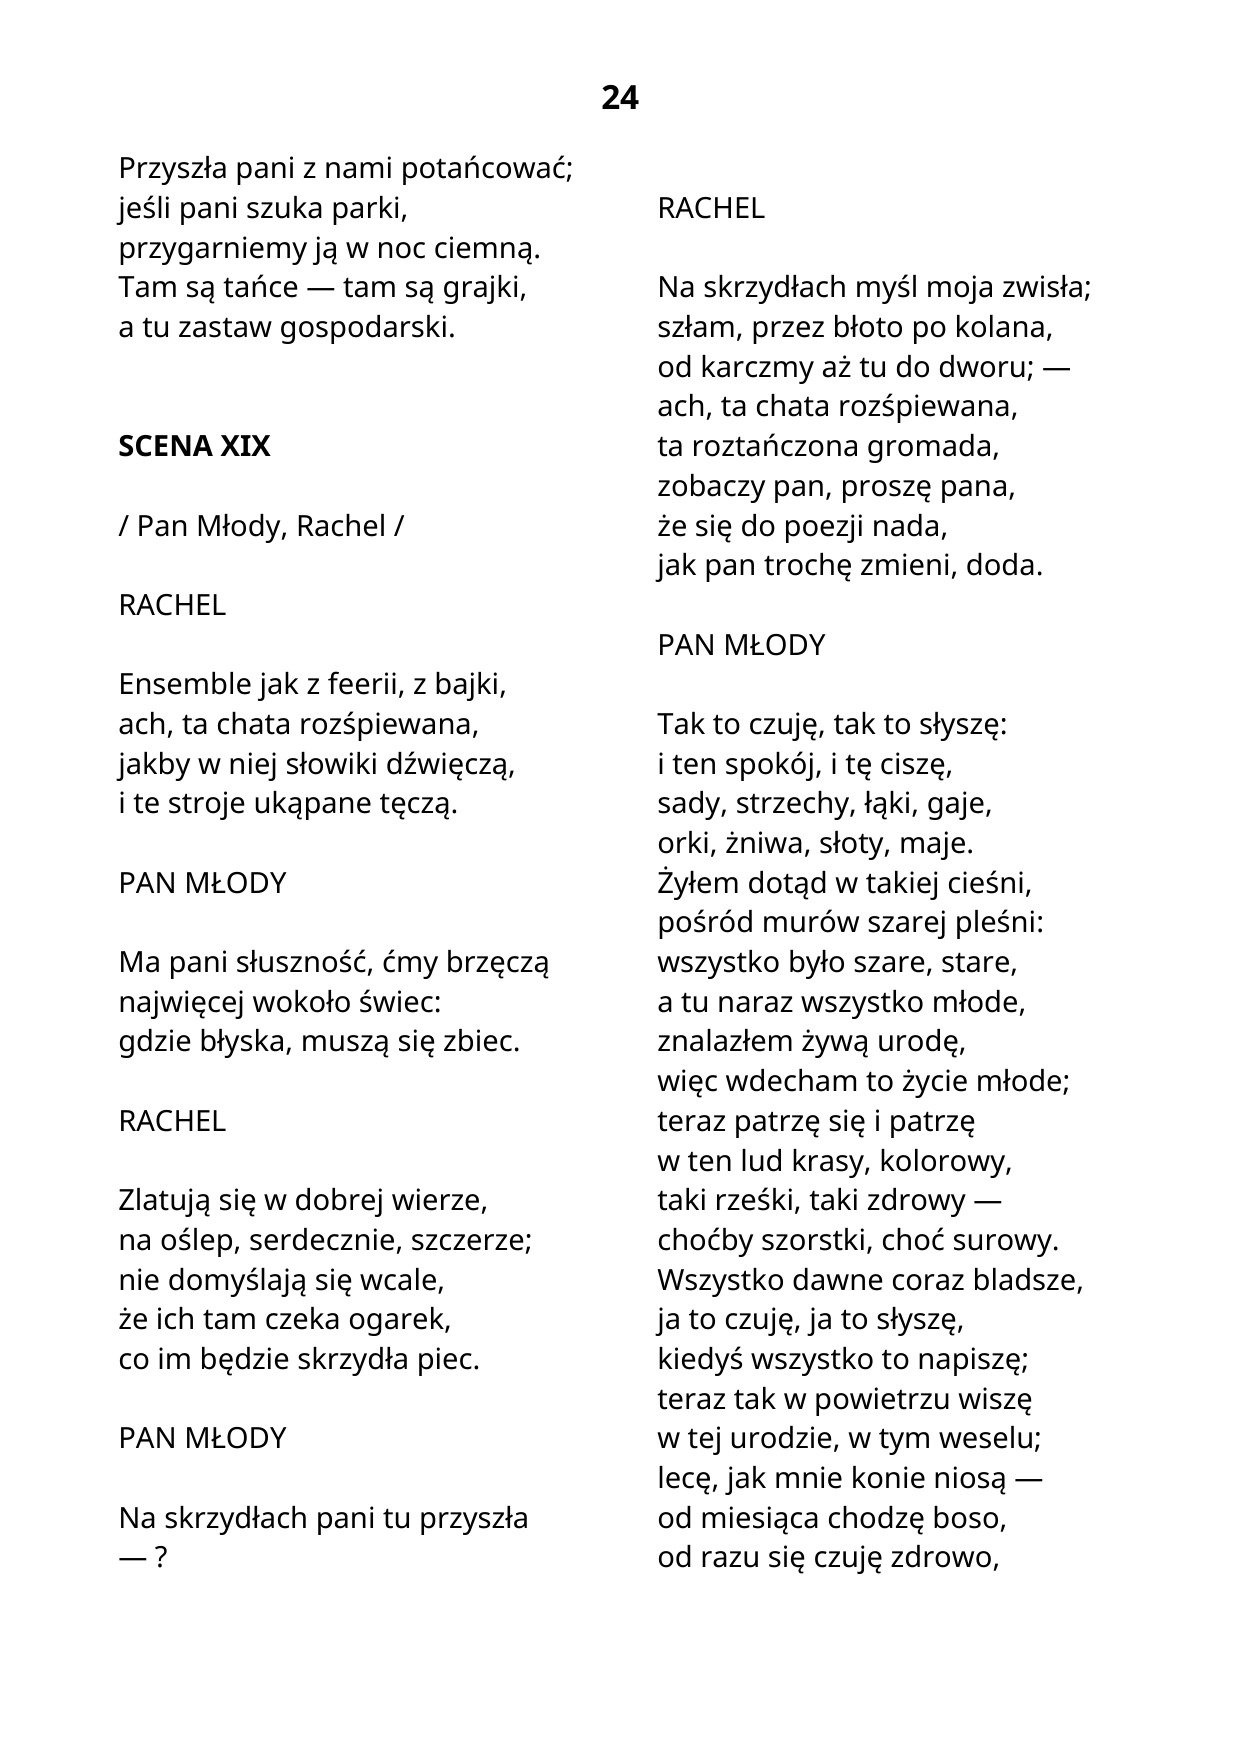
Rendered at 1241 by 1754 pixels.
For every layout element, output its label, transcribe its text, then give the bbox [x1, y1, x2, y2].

text od karczmy aż tu do dworu; — [657, 346, 1122, 386]
text że się do poezji nada, [657, 505, 1122, 544]
text Na skrzydłach myśl moja zwisła; [657, 267, 1122, 306]
text Tam są tańce — tam są grajki, [118, 267, 583, 306]
text że ich tam czeka ogarek, [118, 1298, 583, 1338]
text zobaczy pan, proszę pana, [657, 465, 1122, 505]
text najwięcej wokoło świec: [118, 981, 583, 1021]
text w tej urodzie, w tym weselu; [657, 1418, 1122, 1457]
text jak pan trochę zmieni, doda. [657, 544, 1122, 584]
text szłam, przez błoto po kolana, [657, 306, 1122, 346]
text a tu zastaw gospodarski. [118, 306, 583, 346]
text znalazłem żywą urodę, [657, 1021, 1122, 1060]
text w ten lud krasy, kolorowy, [657, 1140, 1122, 1179]
text PAN MŁODY [118, 1418, 583, 1457]
text ach, ta chata rozśpiewana, [118, 703, 583, 743]
text lecę, jak mnie konie niosą — [657, 1457, 1122, 1497]
text PAN MŁODY [118, 862, 583, 902]
text więc wdecham to życie młode; [657, 1060, 1122, 1100]
text ta roztańczona gromada, [657, 425, 1122, 465]
text orki, żniwa, słoty, maje. [657, 822, 1122, 862]
text Zlatują się w dobrej wierze, [118, 1179, 583, 1219]
text kiedyś wszystko to napiszę; [657, 1338, 1122, 1378]
text od razu się czuję zdrowo, [657, 1537, 1122, 1576]
text nie domyślają się wcale, [118, 1259, 583, 1298]
text przygarniemy ją w noc ciemną. [118, 227, 583, 267]
text teraz tak w powietrzu wiszę [657, 1378, 1122, 1418]
text / Pan Młody, Rachel / [118, 505, 583, 544]
text SCENA XIX [118, 425, 583, 465]
text Tak to czuję, tak to słyszę: [657, 703, 1122, 743]
text na oślep, serdecznie, szczerze; [118, 1219, 583, 1259]
text RACHEL [118, 584, 583, 624]
text co im będzie skrzydła piec. [118, 1338, 583, 1378]
text a tu naraz wszystko młode, [657, 981, 1122, 1021]
text Wszystko dawne coraz bladsze, [657, 1259, 1122, 1298]
text jeśli pani szuka parki, [118, 187, 583, 227]
text PAN MŁODY [657, 624, 1122, 663]
text ach, ta chata rozśpiewana, [657, 386, 1122, 425]
text teraz patrzę się i patrzę [657, 1100, 1122, 1140]
text ja to czuję, ja to słyszę, [657, 1298, 1122, 1338]
text sady, strzechy, łąki, gaje, [657, 783, 1122, 822]
text jakby w niej słowiki dźwięczą, [118, 743, 583, 783]
text Ensemble jak z feerii, z bajki, [118, 663, 583, 703]
text taki rześki, taki zdrowy — [657, 1179, 1122, 1219]
text od miesiąca chodzę boso, [657, 1497, 1122, 1537]
text RACHEL [657, 187, 1122, 227]
text Na skrzydłach pani tu przyszła — ? [118, 1497, 583, 1576]
text Ma pani słuszność, ćmy brzęczą [118, 941, 583, 981]
text wszystko było szare, stare, [657, 941, 1122, 981]
text i te stroje ukąpane tęczą. [118, 783, 583, 822]
text gdzie błyska, muszą się zbiec. [118, 1021, 583, 1060]
text Przyszła pani z nami potańcować; [118, 148, 583, 187]
text pośród murów szarej pleśni: [657, 902, 1122, 941]
text choćby szorstki, choć surowy. [657, 1219, 1122, 1259]
text i ten spokój, i tę ciszę, [657, 743, 1122, 783]
text RACHEL [118, 1100, 583, 1140]
text Żyłem dotąd w takiej cieśni, [657, 862, 1122, 902]
